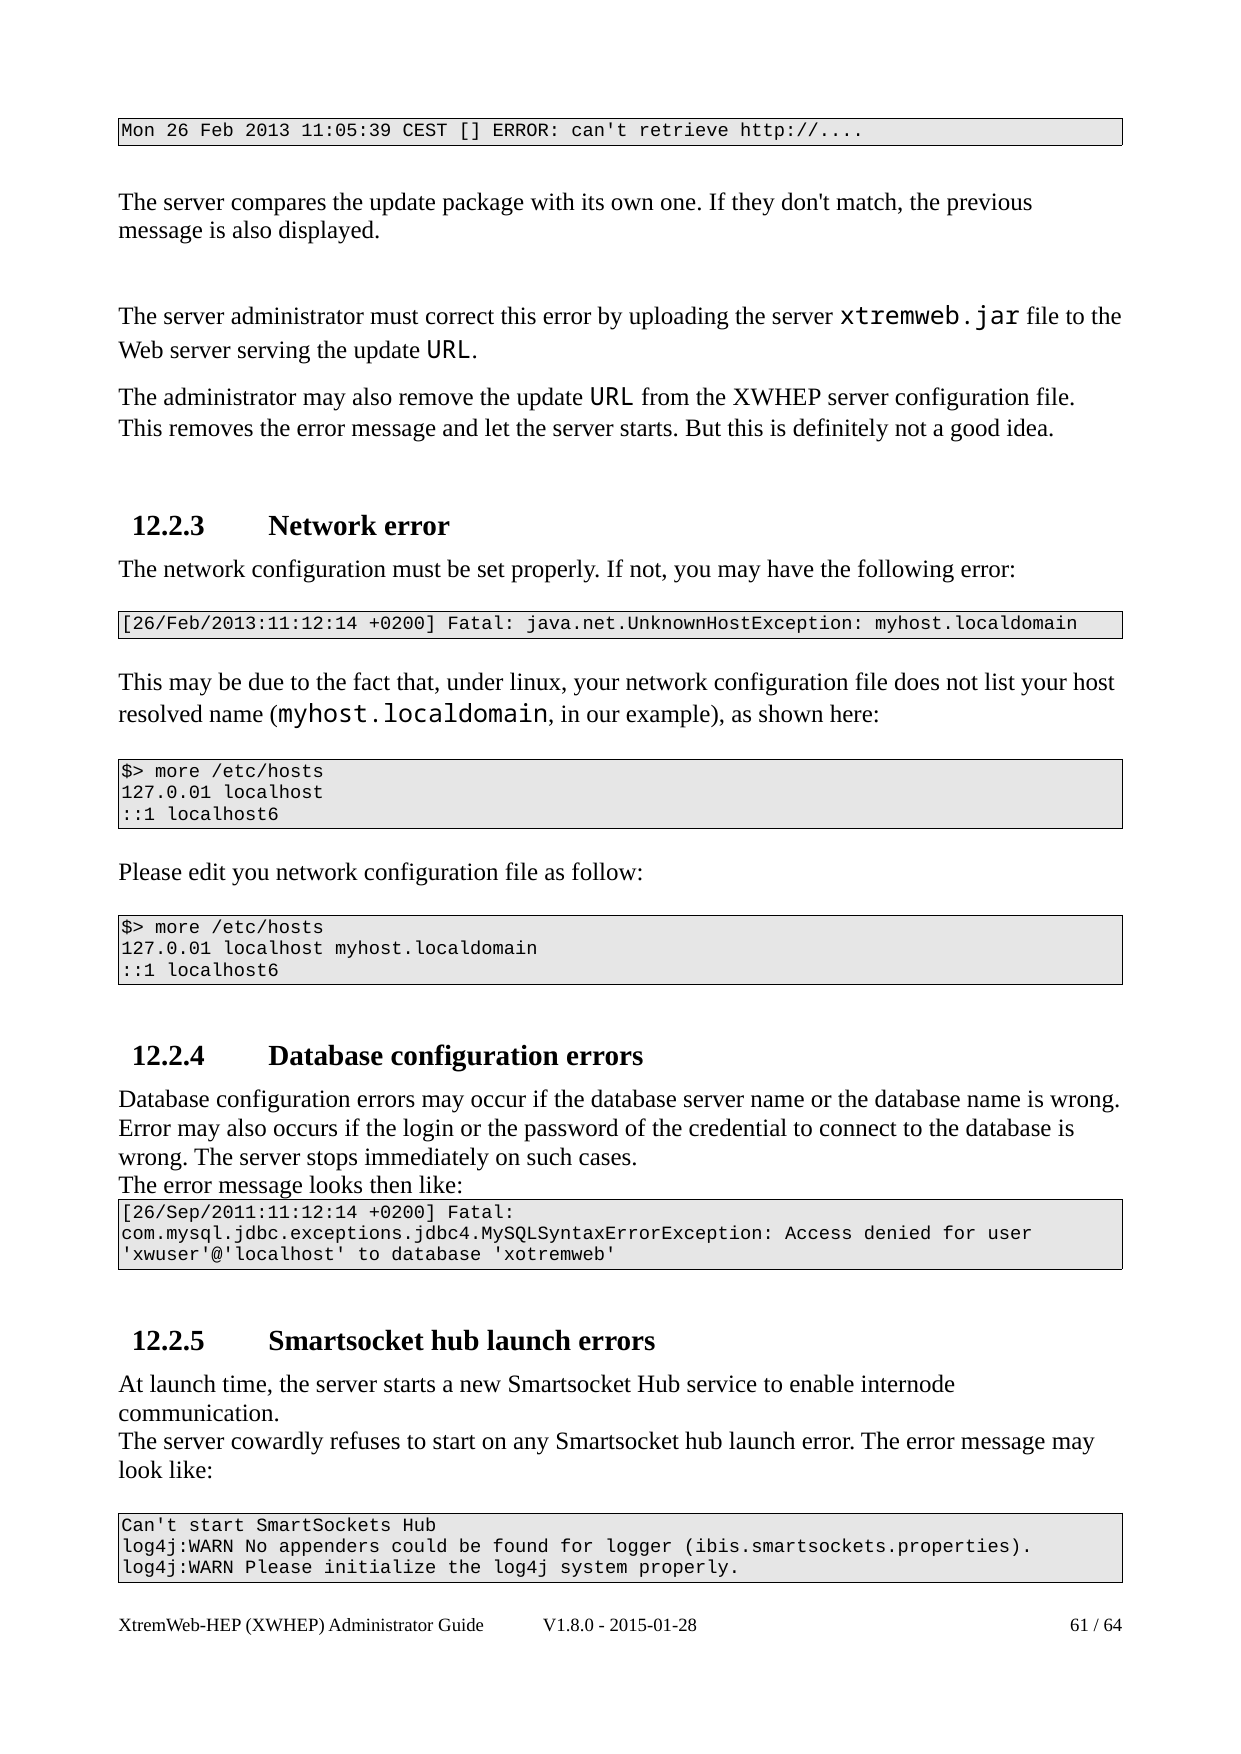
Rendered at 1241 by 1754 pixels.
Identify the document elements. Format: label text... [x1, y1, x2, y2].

text The server cowardly refuses to start on any Smartsocket hub launch error. The error message may look like: [118, 1426, 1122, 1484]
subtitle Database configuration errors [124, 1038, 1122, 1072]
text ::1 localhost6 [119, 801, 1122, 828]
text 127.0.01 localhost myhost.localdomain [119, 936, 1122, 957]
subtitle Smartsocket hub launch errors [124, 1323, 1122, 1356]
subtitle Network error [124, 508, 1122, 541]
text At launch time, the server starts a new Smartsocket Hub service to enable internode communication. [118, 1369, 1122, 1426]
text $> more /etc/hosts [119, 760, 1122, 780]
text Can't start SmartSockets Hub [119, 1514, 1122, 1534]
text Database configuration errors may occur if the database server name or the database name is wrong. Error may also occurs if the login or the password of the credential to connect to the database is wrong. The server stops immediately on such cases. [118, 1084, 1122, 1171]
text Please edit you network configuration file as follow: [118, 857, 1122, 886]
text $> more /etc/hosts [119, 916, 1122, 936]
text [26/Sep/2011:11:12:14 +0200] Fatal: com.mysql.jdbc.exceptions.jdbc4.MySQLSyntaxErrorException: Access denied for user 'xwuser'@'localhost' to database 'xotremweb' [119, 1200, 1122, 1269]
text This may be due to the fact that, under linux, your network configuration file does not list your host resolved name (myhost.localdomain, in our example), as shown here: [118, 667, 1122, 730]
text The server compares the update package with its own one. If they don't match, the previous message is also displayed. [118, 187, 1122, 244]
text 127.0.01 localhost [119, 780, 1122, 801]
text log4j:WARN No appenders could be found for logger (ibis.smartsockets.properties). [119, 1534, 1122, 1555]
text The network configuration must be set properly. If not, you may have the following error: [118, 554, 1122, 582]
text ::1 localhost6 [119, 957, 1122, 984]
text [26/Feb/2013:11:12:14 +0200] Fatal: java.net.UnknownHostException: myhost.localdomain [119, 612, 1122, 638]
text The administrator may also remove the update URL from the XWHEP server configuration file. This removes the error message and let the server starts. But this is definitely not a good idea. [118, 378, 1122, 441]
text The server administrator must correct this error by uploading the server xtremweb.jar file to the Web server serving the update URL. [118, 298, 1122, 366]
text Mon 26 Feb 2013 11:05:39 CEST [] ERROR: can't retrieve http://.... [119, 119, 1122, 145]
text log4j:WARN Please initialize the log4j system properly. [119, 1555, 1122, 1582]
text The error message looks then like: [118, 1171, 1122, 1199]
